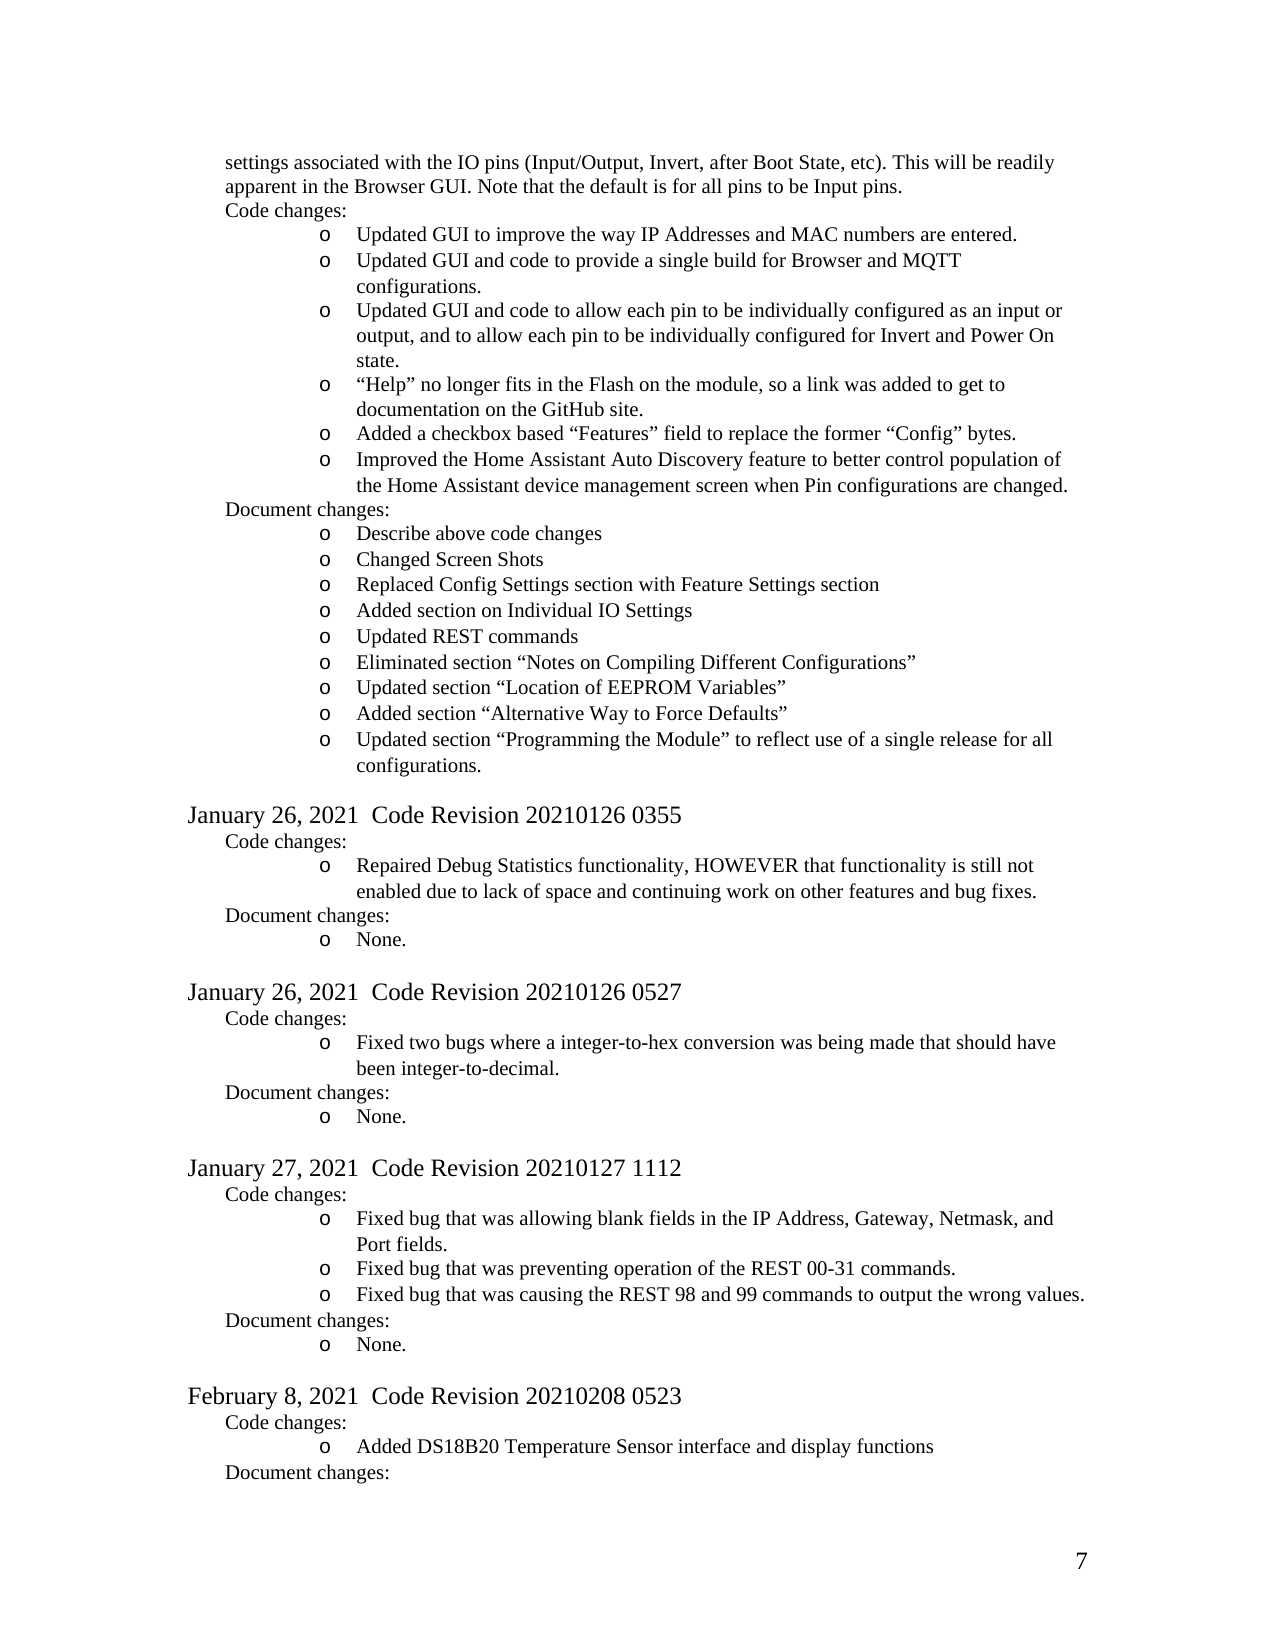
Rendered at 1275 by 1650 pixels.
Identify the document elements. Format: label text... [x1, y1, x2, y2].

list Updated REST commands [319, 624, 1087, 649]
list Added section on Individual IO Settings [319, 598, 1087, 624]
text January 26, 2021 Code Revision 20210126 0527 [187, 977, 1087, 1006]
text Code changes: [225, 1410, 1087, 1434]
list None. [319, 1104, 1087, 1129]
list Added DS18B20 Temperature Sensor interface and display functions [319, 1434, 1087, 1460]
text Code changes: [225, 829, 1087, 853]
list Repaired Debug Statistics functionality, HOWEVER that functionality is still not enabled due to lack of space and continuing work on other features and bug fixes. [319, 853, 1087, 903]
text Code changes: [225, 198, 1087, 222]
text Document changes: [225, 1080, 1087, 1104]
text Document changes: [225, 903, 1087, 927]
text Document changes: [225, 1308, 1087, 1332]
list Fixed two bugs where a integer-to-hex conversion was being made that should have been integer-to-decimal. [319, 1030, 1087, 1080]
text Document changes: [225, 497, 1087, 521]
text January 27, 2021 Code Revision 20210127 1112 [187, 1153, 1087, 1182]
list Fixed bug that was allowing blank fields in the IP Address, Gateway, Netmask, and Port fields. [319, 1206, 1087, 1256]
list Fixed bug that was causing the REST 98 and 99 commands to output the wrong values. [319, 1282, 1087, 1308]
list Describe above code changes [319, 521, 1087, 547]
list Updated GUI to improve the way IP Addresses and MAC numbers are entered. [319, 222, 1087, 248]
list None. [319, 927, 1087, 953]
list Fixed bug that was preventing operation of the REST 00-31 commands. [319, 1256, 1087, 1282]
list Added a checkbox based “Features” field to replace the former “Config” bytes. [319, 421, 1087, 447]
list Updated section “Location of EEPROM Variables” [319, 675, 1087, 701]
list None. [319, 1332, 1087, 1357]
list Updated section “Programming the Module” to reflect use of a single release for all configurations. [319, 727, 1087, 777]
list Replaced Config Settings section with Feature Settings section [319, 572, 1087, 598]
text Document changes: [225, 1460, 1087, 1484]
list “Help” no longer fits in the Flash on the module, so a link was added to get to documentation on the GitHub site. [319, 372, 1087, 421]
list Eliminated section “Notes on Compiling Different Configurations” [319, 649, 1087, 675]
text Code changes: [225, 1182, 1087, 1206]
text Code changes: [225, 1006, 1087, 1030]
list Changed Screen Shots [319, 547, 1087, 572]
list Updated GUI and code to provide a single build for Browser and MQTT configurations. [319, 248, 1087, 298]
list Improved the Home Assistant Auto Discovery feature to better control population of the Home Assistant device management screen when Pin configurations are changed. [319, 447, 1087, 497]
text January 26, 2021 Code Revision 20210126 0355 [187, 801, 1087, 829]
text settings associated with the IO pins (Input/Output, Invert, after Boot State, etc). This will be readily apparent in the Browser GUI. Note that the default is for all pins to be Input pins. [225, 150, 1087, 198]
list Added section “Alternative Way to Force Defaults” [319, 701, 1087, 727]
list Updated GUI and code to allow each pin to be individually configured as an input or output, and to allow each pin to be individually configured for Invert and Power On state. [319, 298, 1087, 372]
text February 8, 2021 Code Revision 20210208 0523 [187, 1381, 1087, 1410]
